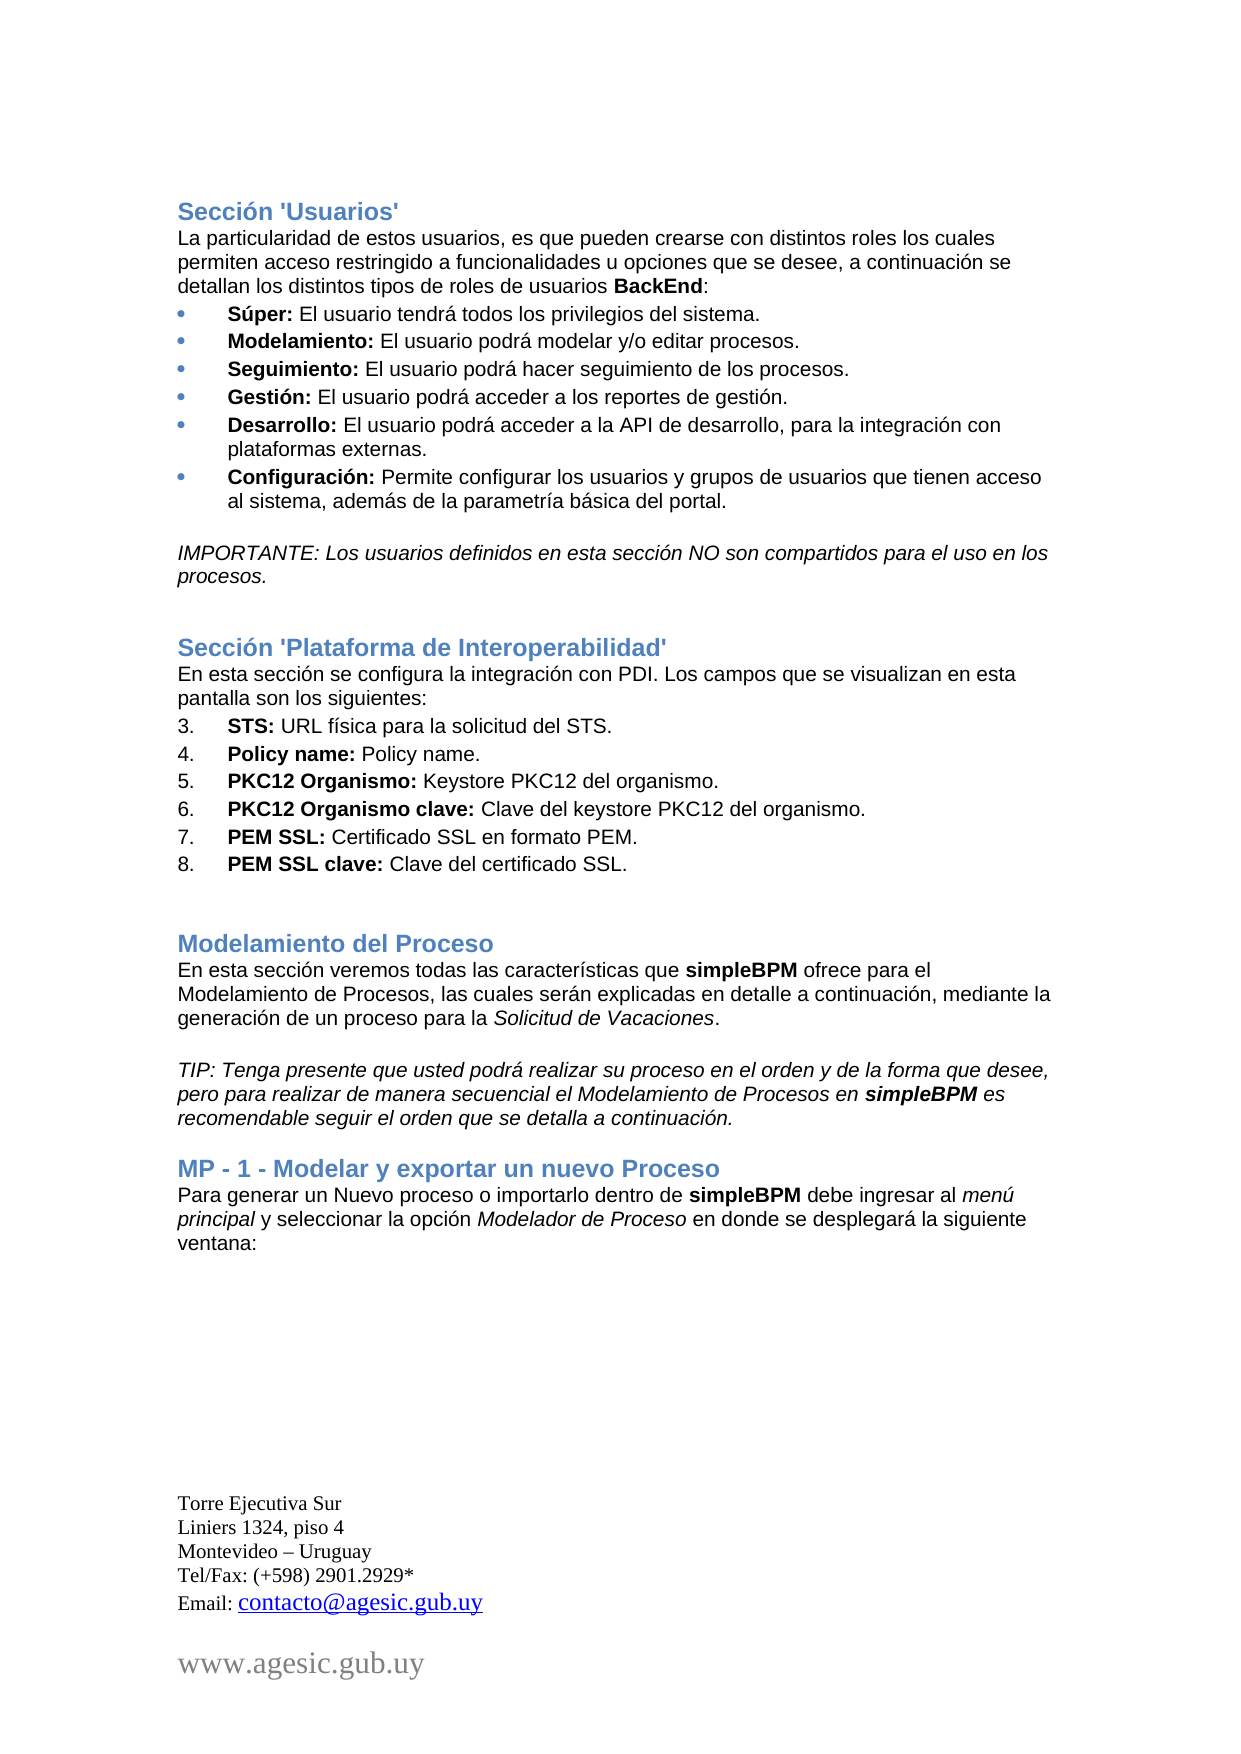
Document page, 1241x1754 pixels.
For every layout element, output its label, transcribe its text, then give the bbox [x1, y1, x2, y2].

list PEM SSL clave: Clave del certificado SSL. [177, 852, 1063, 876]
list Modelamiento: El usuario podrá modelar y/o editar procesos. [177, 329, 1063, 353]
list Desarrollo: El usuario podrá acceder a la API de desarrollo, para la integración con plataformas externas. [177, 413, 1063, 461]
text La particularidad de estos usuarios, es que pueden crearse con distintos roles los cuales permiten acceso restringido a funcionalidades u opciones que se desee, a continuación se detallan los distintos tipos de roles de usuarios BackEnd: [177, 226, 1063, 298]
list STS: URL física para la solicitud del STS. [177, 714, 1063, 738]
subtitle Sección 'Plataforma de Interoperabilidad' [177, 633, 1063, 662]
list PKC12 Organismo clave: Clave del keystore PKC12 del organismo. [177, 797, 1063, 821]
list Configuración: Permite configurar los usuarios y grupos de usuarios que tienen acceso al sistema, además de la parametría básica del portal. [177, 464, 1063, 513]
subtitle Sección 'Usuarios' [177, 197, 1063, 226]
text IMPORTANTE: Los usuarios definidos en esta sección NO son compartidos para el uso en los procesos. [177, 540, 1063, 588]
table_header TIP: Tenga presente que usted podrá realizar su proceso en el orden y de la forma que desee, pero para realizar de manera secuencial el Modelamiento de Procesos en simpleBPM es recomendable seguir el orden que se detalla a continuación. [166, 1054, 1074, 1133]
list Gestión: El usuario podrá acceder a los reportes de gestión. [177, 385, 1063, 409]
list Policy name: Policy name. [177, 741, 1063, 765]
subtitle Modelamiento del Proceso [177, 929, 1063, 958]
subtitle MP - 1 - Modelar y exportar un nuevo Proceso [177, 1154, 1063, 1183]
list Súper: El usuario tendrá todos los privilegios del sistema. [177, 302, 1063, 326]
list Seguimiento: El usuario podrá hacer seguimiento de los procesos. [177, 357, 1063, 381]
text Para generar un Nuevo proceso o importarlo dentro de simpleBPM debe ingresar al menú principal y seleccionar la opción Modelador de Proceso en donde se desplegará la siguiente ventana: [177, 1183, 1063, 1255]
text En esta sección se configura la integración con PDI. Los campos que se visualizan en esta pantalla son los siguientes: [177, 662, 1063, 710]
list PKC12 Organismo: Keystore PKC12 del organismo. [177, 769, 1063, 793]
list PEM SSL: Certificado SSL en formato PEM. [177, 824, 1063, 848]
text En esta sección veremos todas las características que simpleBPM ofrece para el Modelamiento de Procesos, las cuales serán explicadas en detalle a continuación, mediante la generación de un proceso para la Solicitud de Vacaciones. [177, 958, 1063, 1030]
